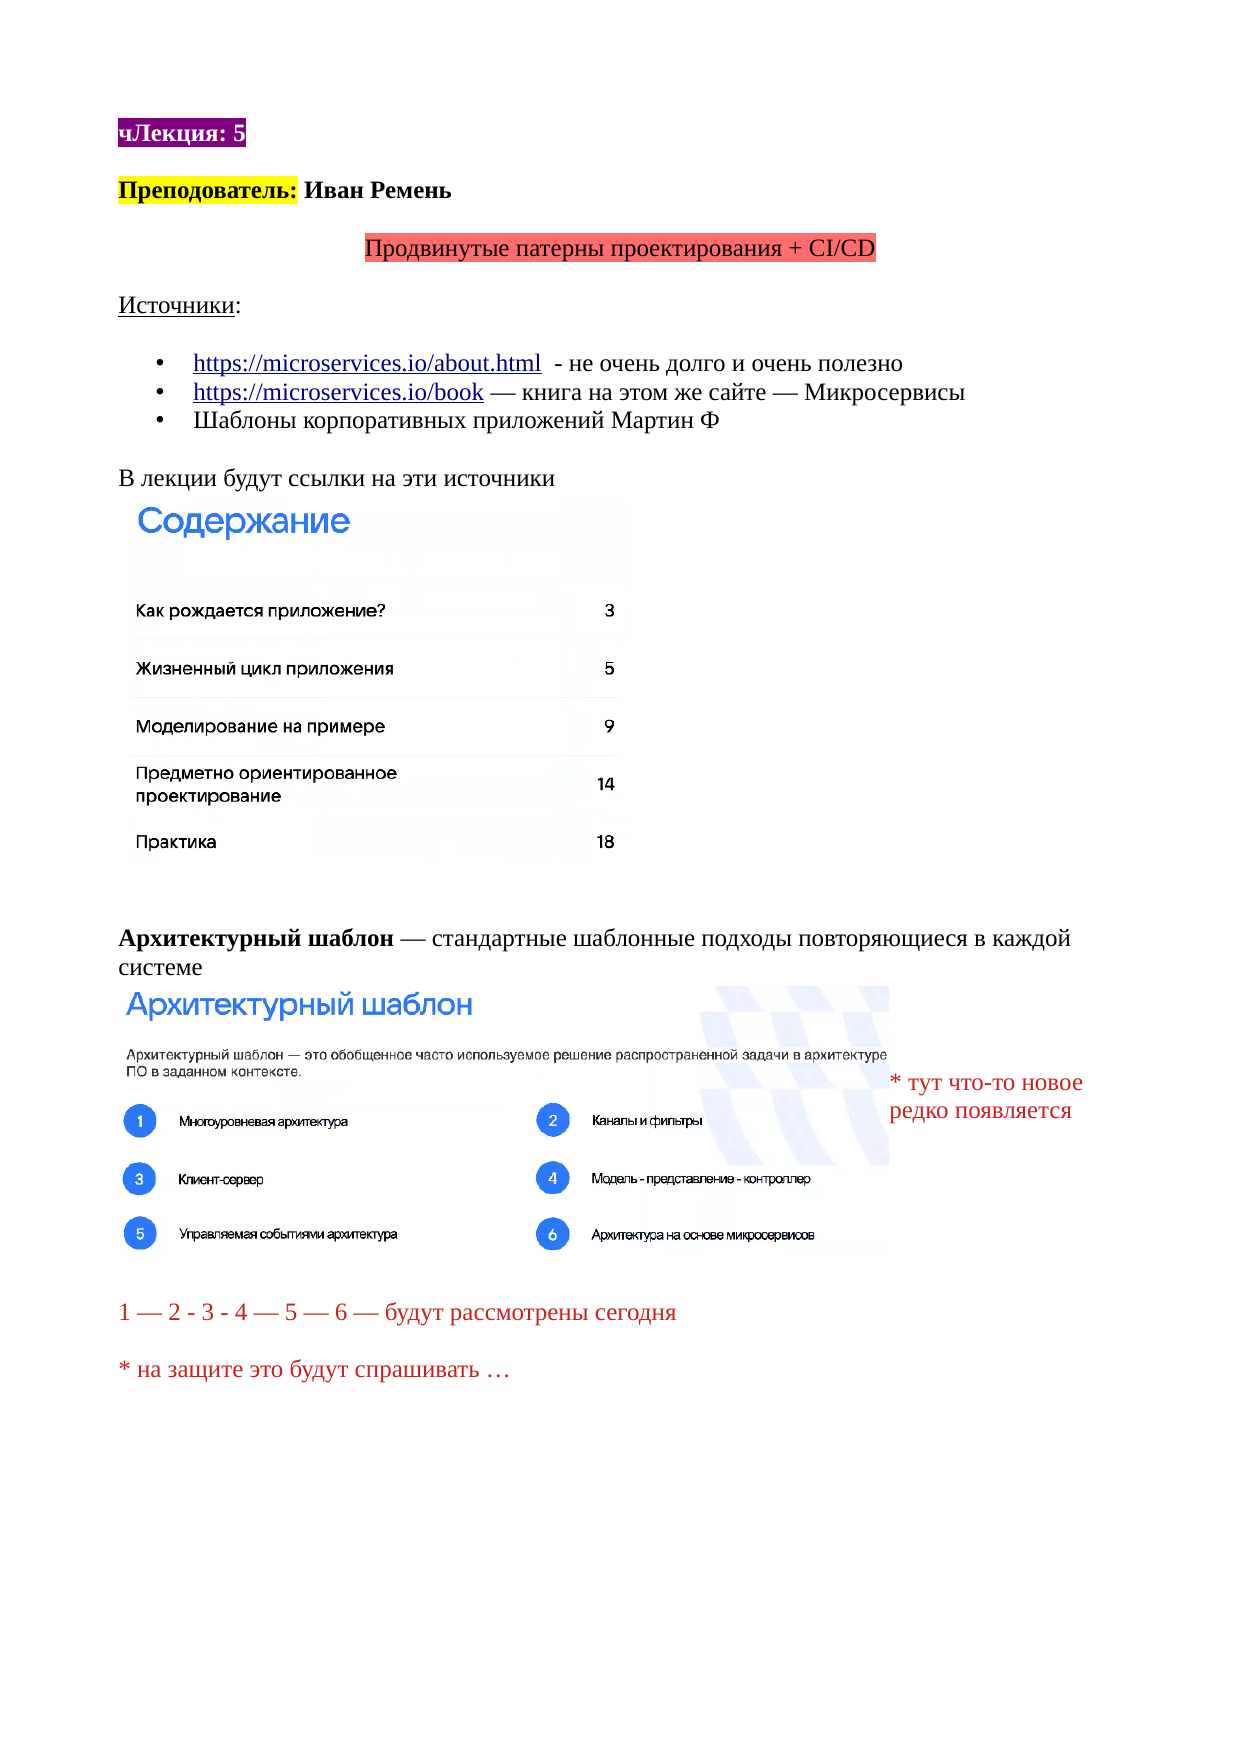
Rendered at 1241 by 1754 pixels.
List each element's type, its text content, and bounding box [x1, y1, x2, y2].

list Шаблоны корпоративных приложений Мартин Ф [156, 406, 1122, 434]
text В лекции будут ссылки на эти источники [118, 463, 1122, 492]
text Преподователь: Иван Ремень [118, 176, 1122, 204]
text * на защите это будут спрашивать … [118, 1354, 1122, 1383]
text 1 — 2 - 3 - 4 — 5 — 6 — будут рассмотрены сегодня [118, 1297, 1122, 1326]
text Архитектурный шаблон — стандартные шаблонные подходы повторяющиеся в каждой системе [118, 923, 1122, 981]
picture [127, 501, 629, 860]
list https://microservices.io/book — книга на этом же сайте — Микросервисы [156, 377, 1122, 406]
text * тут что-то новое редко появляется [890, 1067, 1122, 1124]
list https://microservices.io/about.html - не очень долго и очень полезно [156, 348, 1122, 377]
text чЛекция: 5 [118, 118, 1122, 147]
picture [117, 986, 890, 1280]
text Источники: [118, 291, 1122, 319]
text Продвинутые патерны проектирования + CI/CD [118, 233, 1122, 262]
